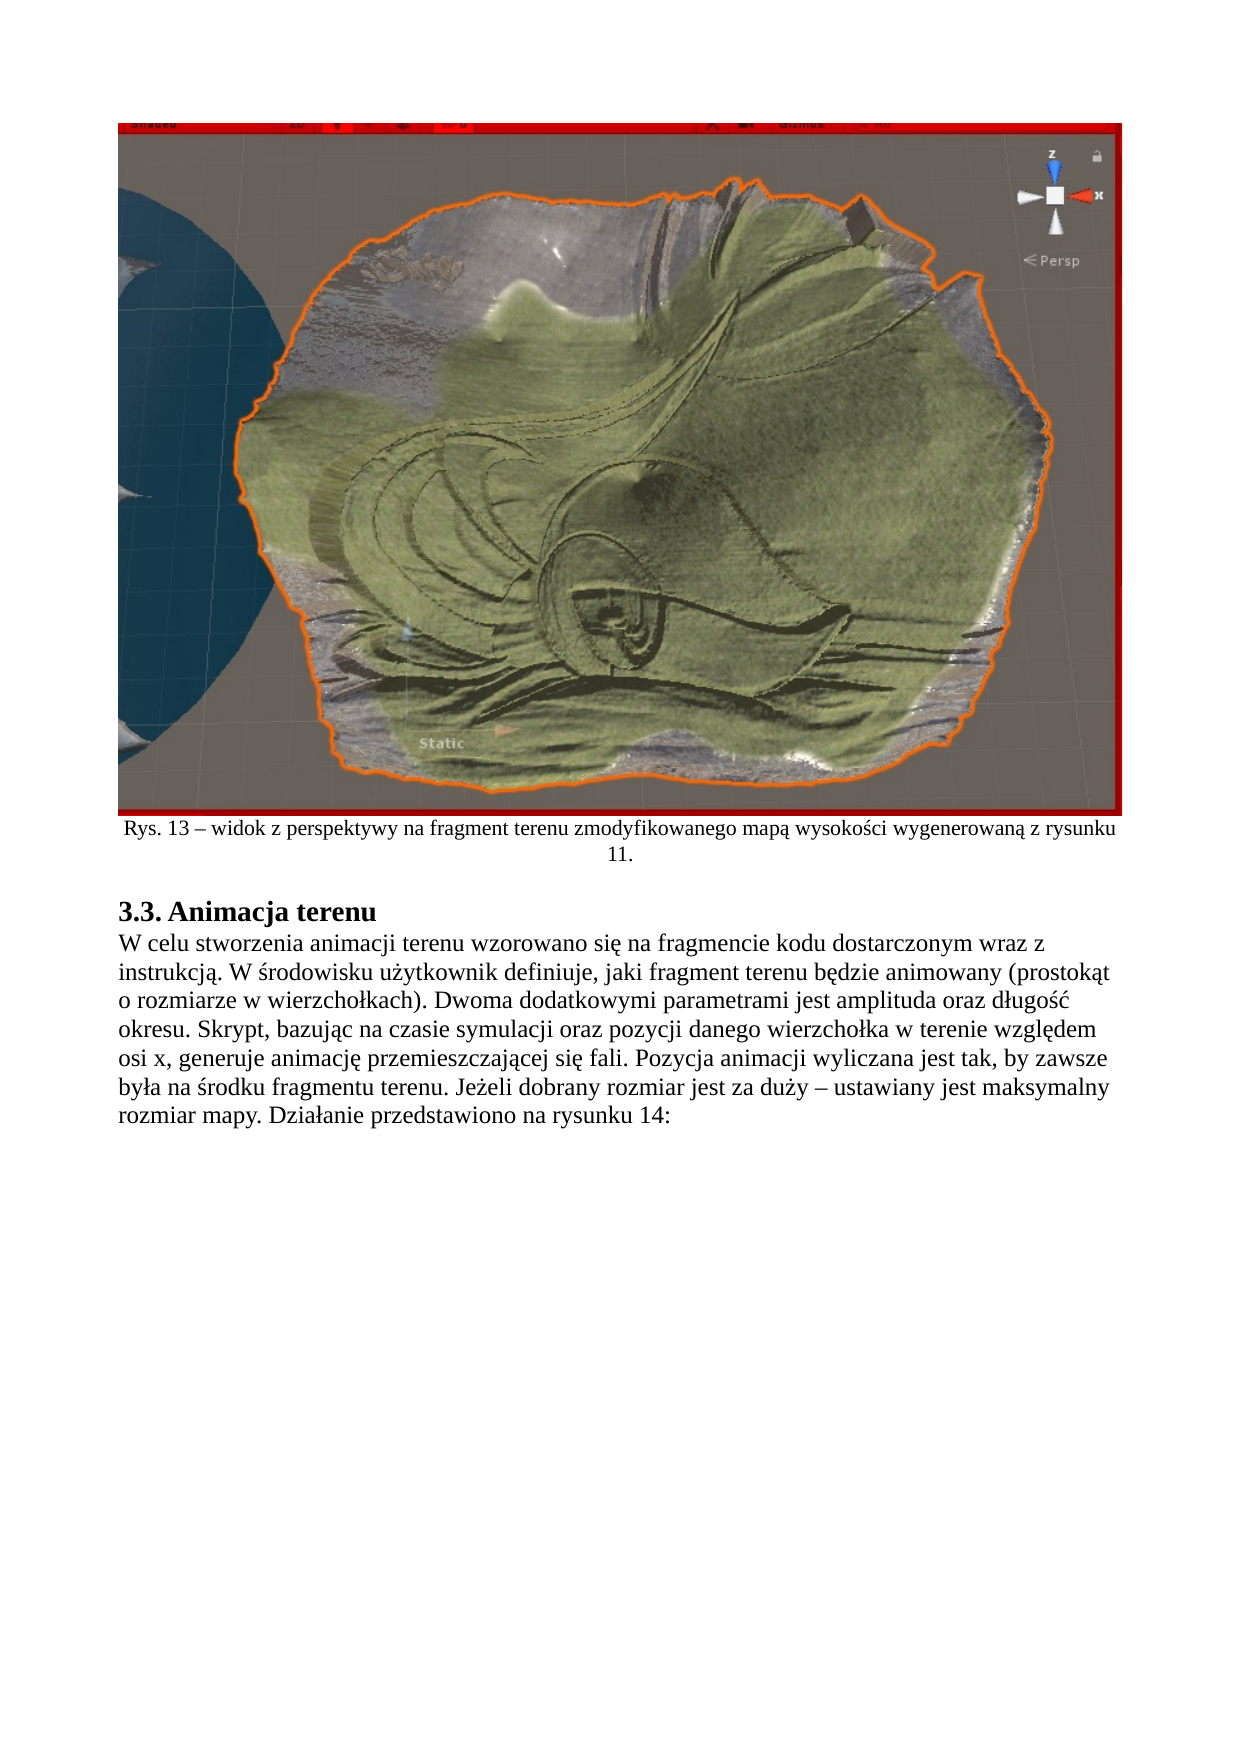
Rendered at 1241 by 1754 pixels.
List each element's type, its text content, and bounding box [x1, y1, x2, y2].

text 3.3. Animacja terenu [118, 894, 1122, 928]
text W celu stworzenia animacji terenu wzorowano się na fragmencie kodu dostarczonym wraz z instrukcją. W środowisku użytkownik definiuje, jaki fragment terenu będzie animowany (prostokąt o rozmiarze w wierzchołkach). Dwoma dodatkowymi parametrami jest amplituda oraz długość okresu. Skrypt, bazując na czasie symulacji oraz pozycji danego wierzchołka w terenie względem osi x, generuje animację przemieszczającej się fali. Pozycja animacji wyliczana jest tak, by zawsze była na środku fragmentu terenu. Jeżeli dobrany rozmiar jest za duży – ustawiany jest maksymalny rozmiar mapy. Działanie przedstawiono na rysunku 14: [118, 928, 1122, 1129]
picture [118, 123, 1123, 816]
text Rys. 13 – widok z perspektywy na fragment terenu zmodyfikowanego mapą wysokości wygenerowaną z rysunku 11. [118, 816, 1122, 866]
text [118, 118, 1122, 123]
